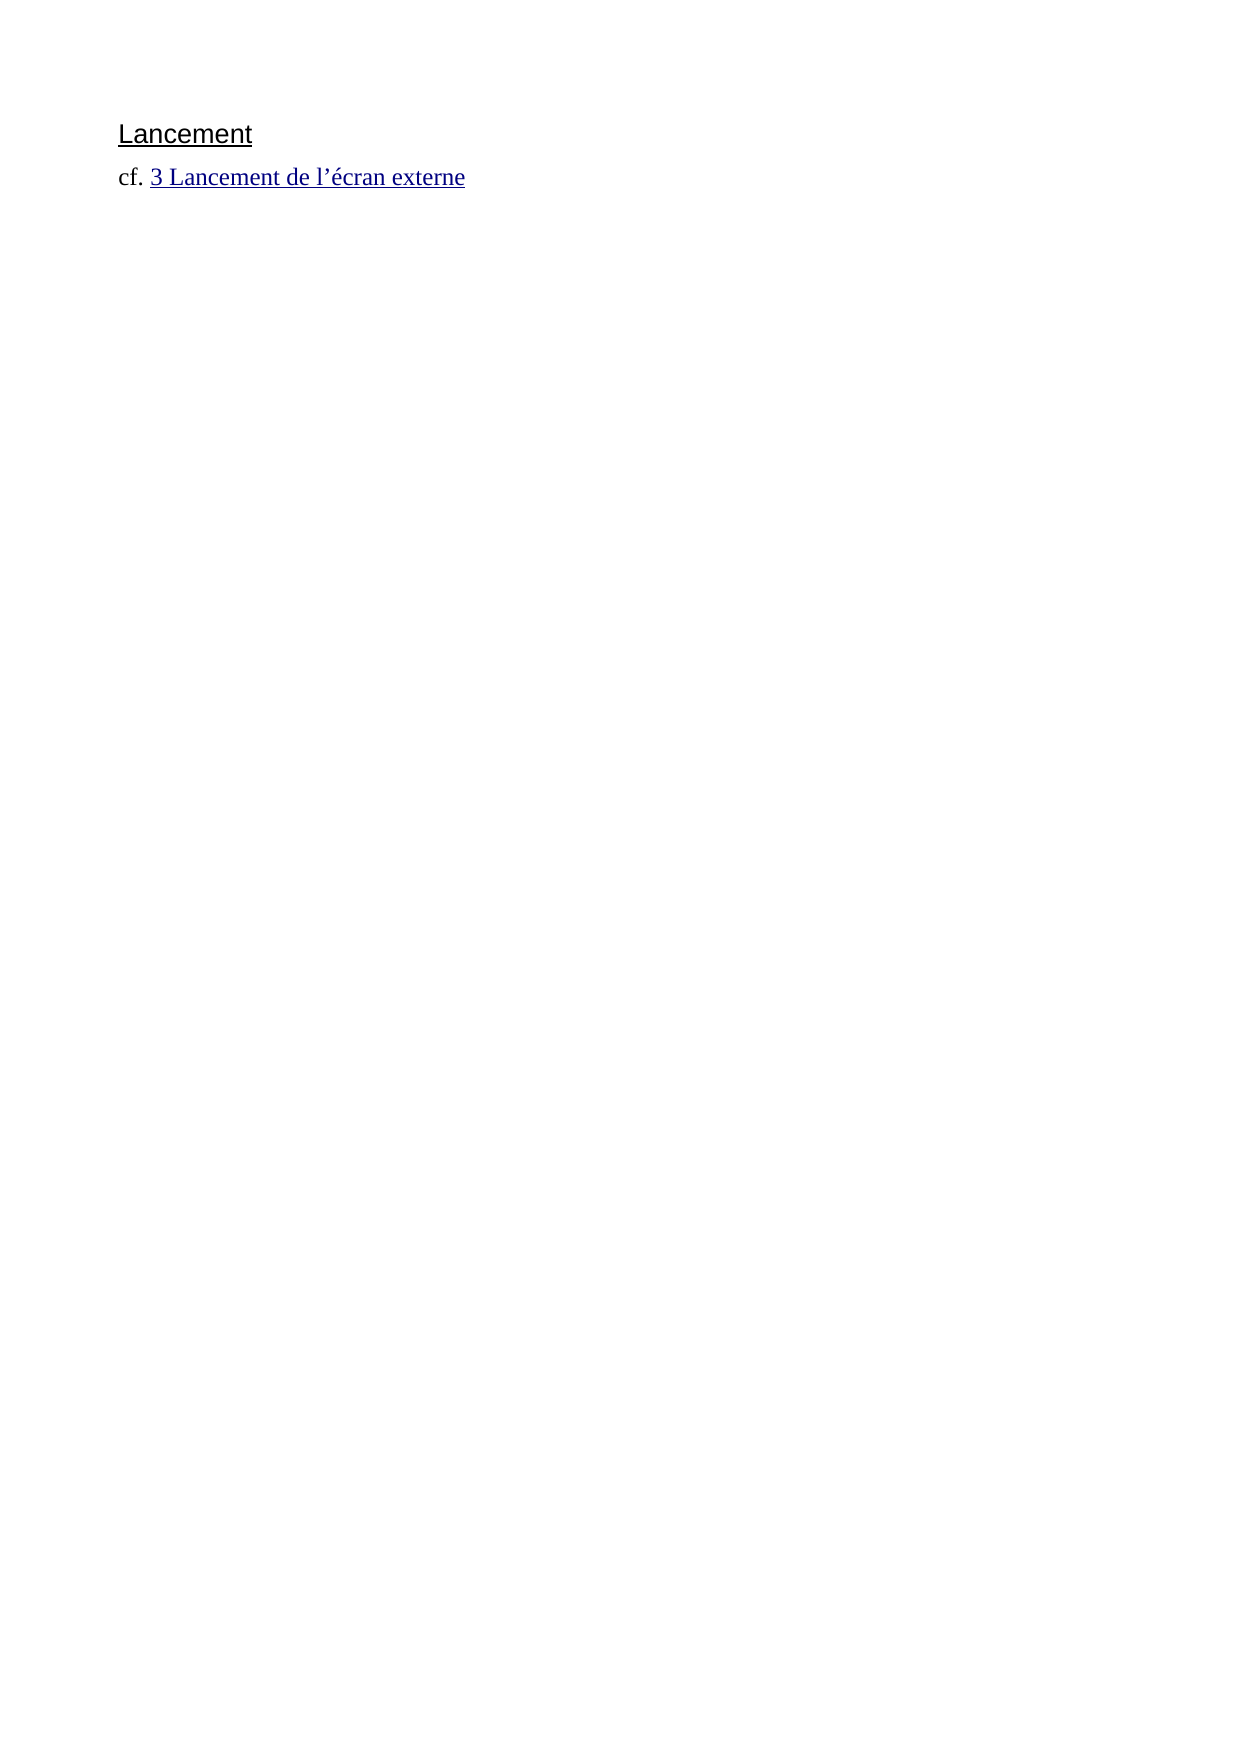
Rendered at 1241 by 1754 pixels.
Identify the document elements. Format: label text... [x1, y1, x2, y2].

subtitle Lancement [118, 118, 1122, 149]
text cf. 3 Lancement de l’écran externe [118, 162, 1122, 191]
